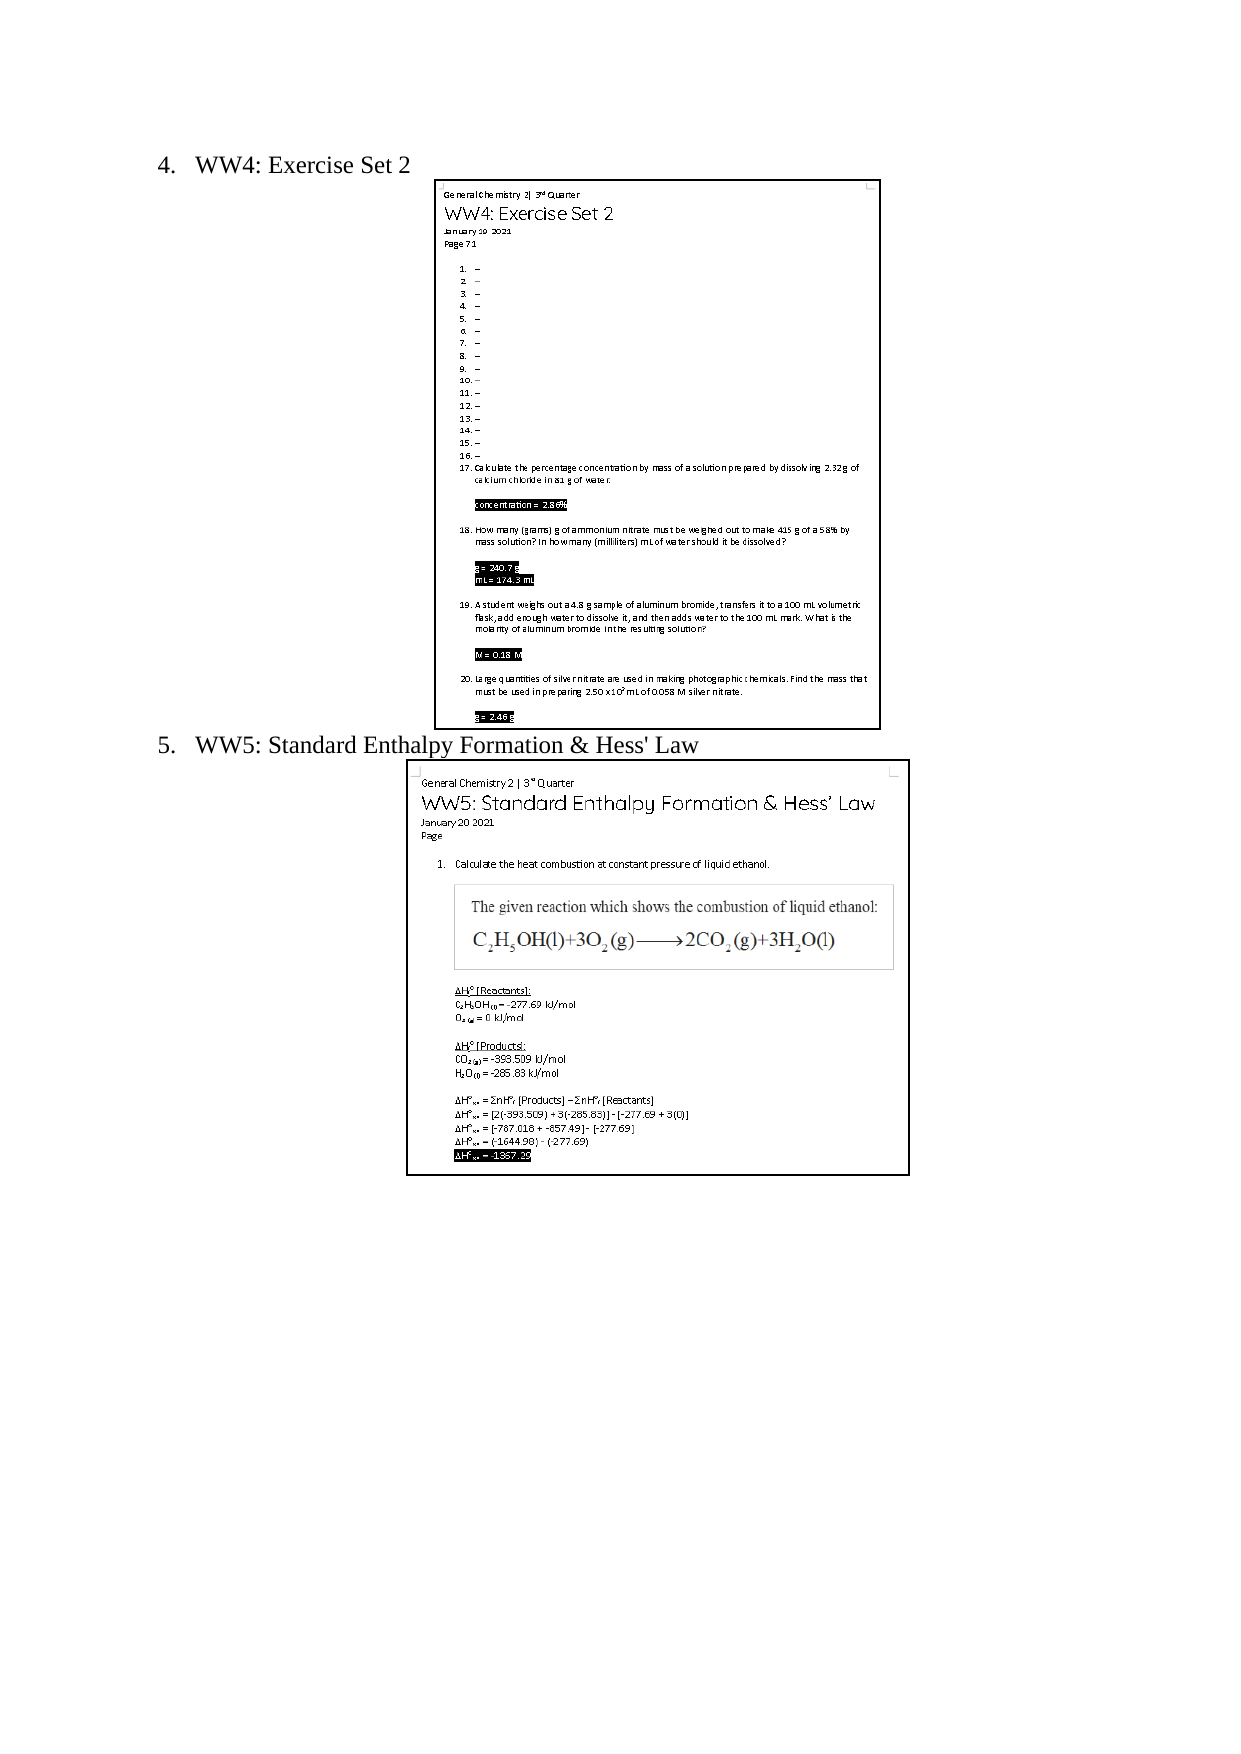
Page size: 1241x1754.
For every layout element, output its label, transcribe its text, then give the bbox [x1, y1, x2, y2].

list WW4: Exercise Set 2 [157, 150, 1120, 179]
picture [438, 183, 877, 725]
list WW5: Standard Enthalpy Formation & Hess' Law [157, 730, 1120, 758]
picture [410, 763, 905, 1172]
